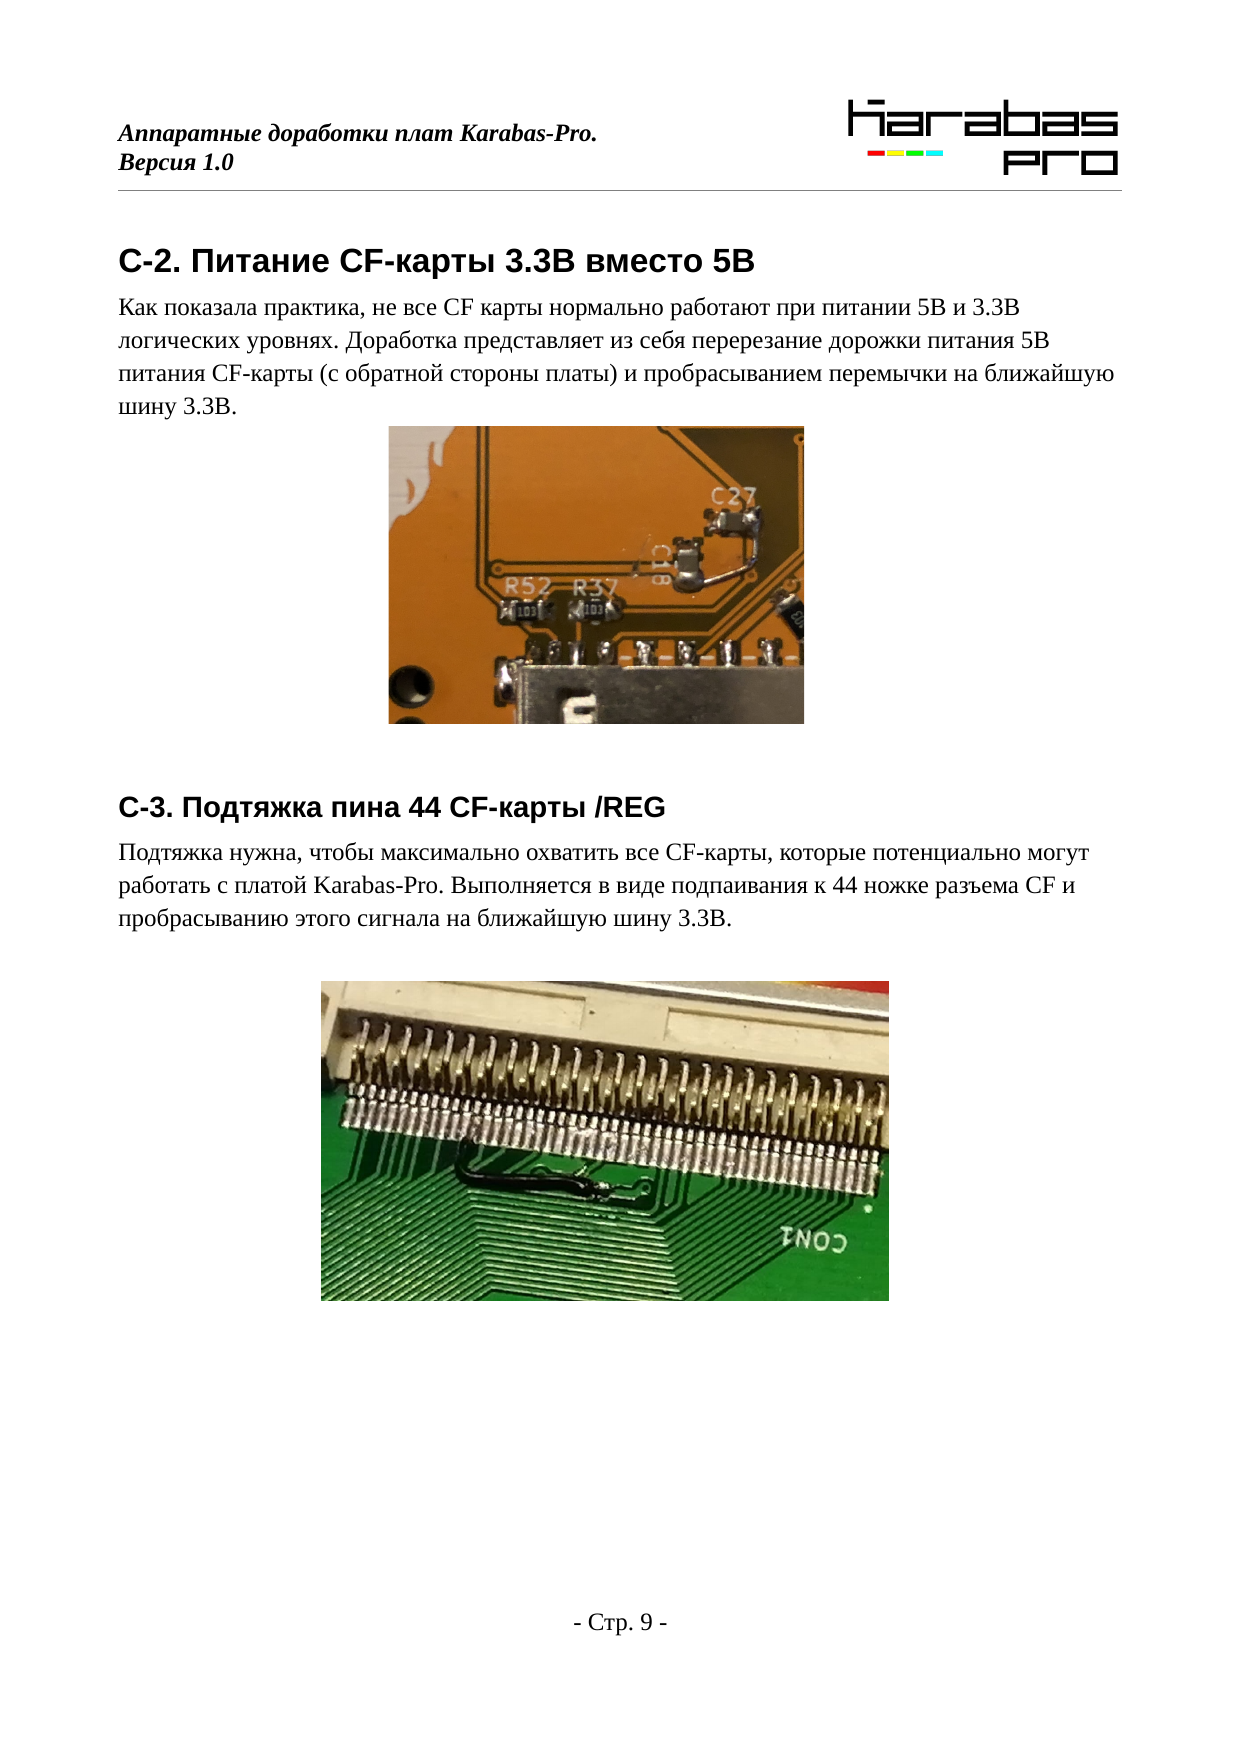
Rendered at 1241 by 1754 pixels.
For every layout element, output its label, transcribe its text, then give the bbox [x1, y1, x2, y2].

subtitle C-3. Подтяжка пина 44 CF-карты /REG [118, 790, 1122, 824]
subtitle C-2. Питание CF-карты 3.3В вместо 5В [118, 241, 1122, 279]
picture [848, 97, 1119, 175]
picture [321, 981, 889, 1301]
text Подтяжка нужна, чтобы максимально охватить все CF-карты, которые потенциально могут работать с платой Karabas-Pro. Выполняется в виде подпаивания к 44 ножке разъема CF и пробрасыванию этого сигнала на ближайшую шину 3.3В. [118, 837, 1122, 931]
text Как показала практика, не все CF карты нормально работают при питании 5В и 3.3В логических уровнях. Доработка представляет из себя перерезание дорожки питания 5В питания CF-карты (с обратной стороны платы) и пробрасыванием перемычки на ближайшую шину 3.3В. [118, 292, 1122, 420]
